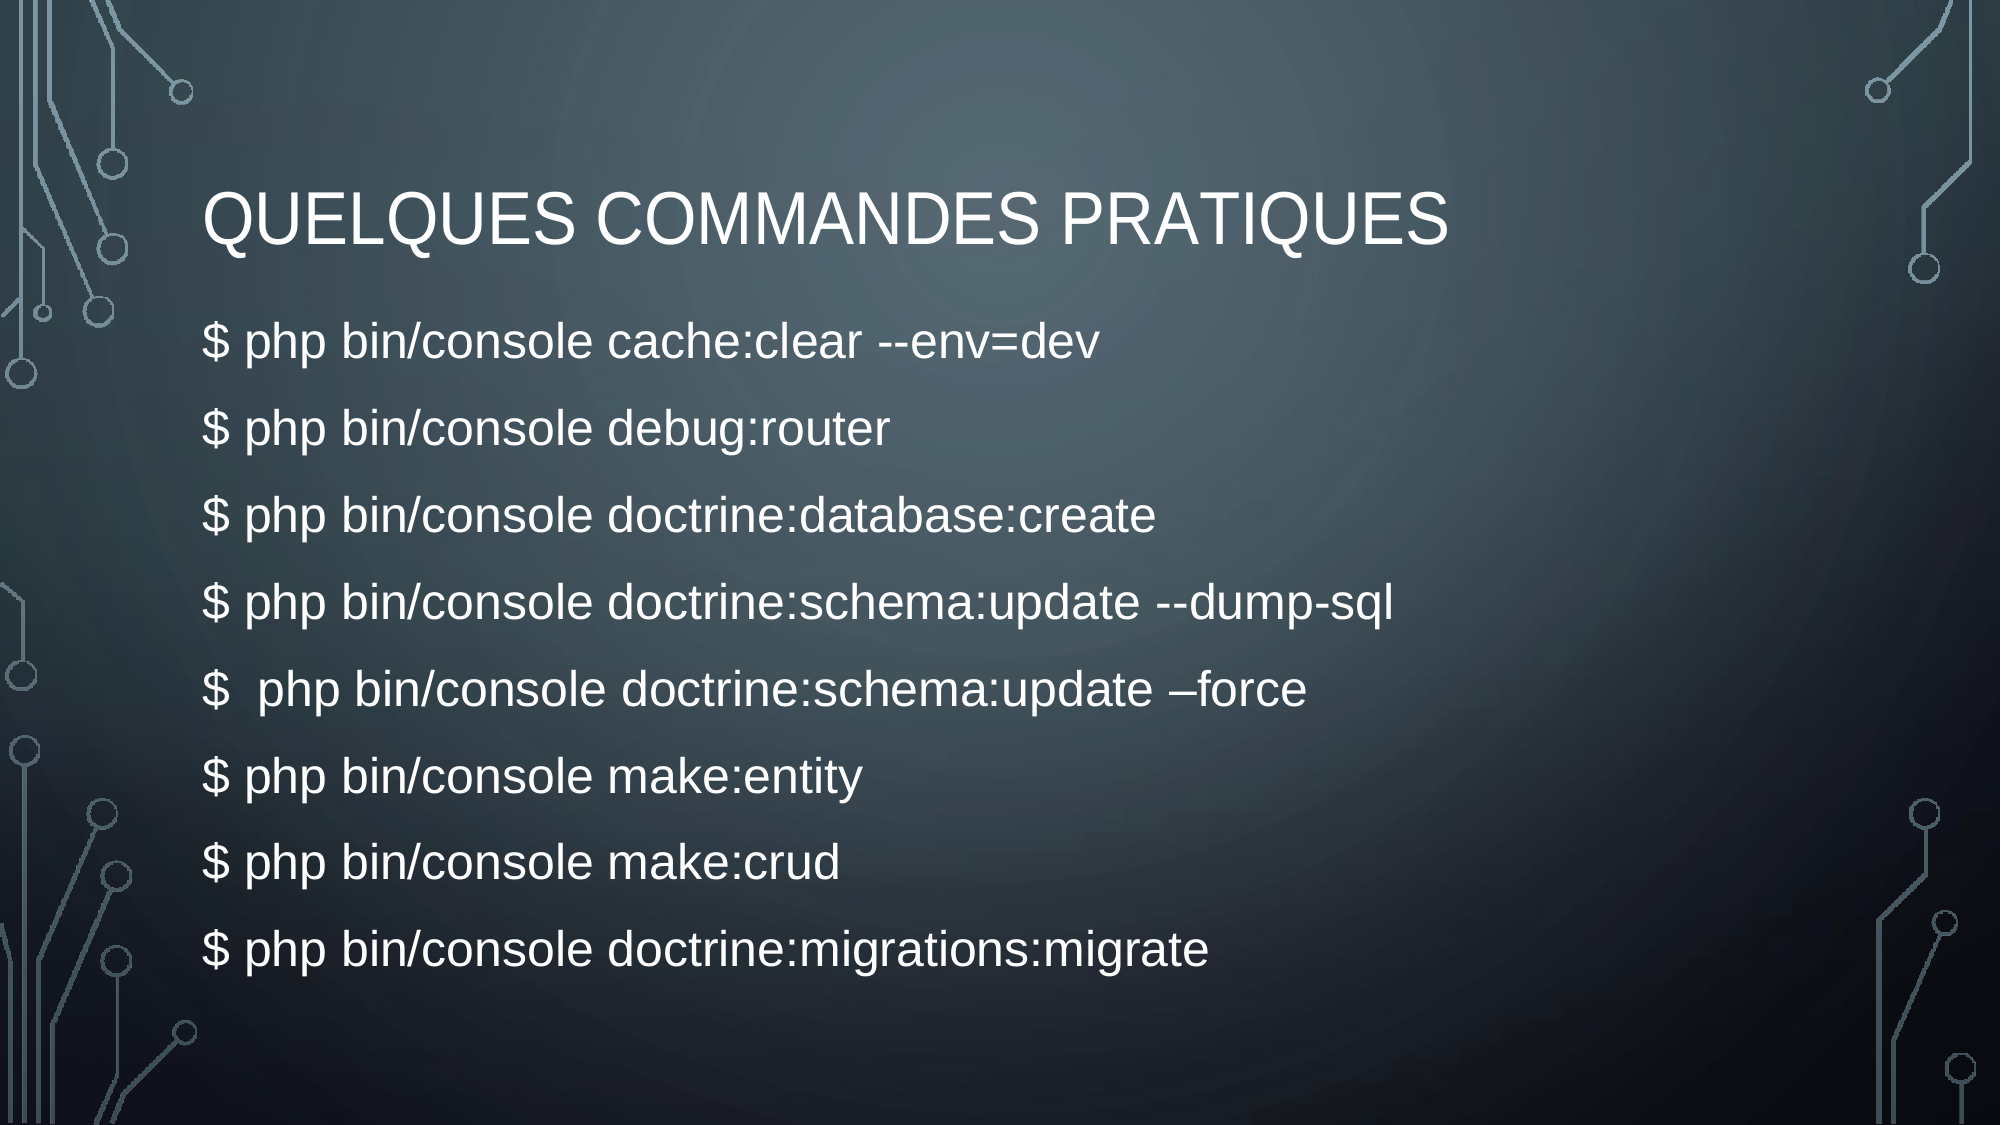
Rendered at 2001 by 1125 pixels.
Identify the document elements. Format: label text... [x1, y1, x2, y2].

text $ php bin/console debug:router [202, 398, 1971, 456]
text $ php bin/console cache:clear --env=dev [202, 312, 1971, 369]
picture [0, 0, 2000, 1125]
text $ php bin/console doctrine:schema:update --dump-sql [202, 572, 1971, 630]
text $ php bin/console doctrine:migrations:migrate [202, 919, 1971, 977]
text $ php bin/console make:entity [202, 746, 1971, 803]
text $ php bin/console doctrine:schema:update –force [202, 659, 1971, 716]
text $ php bin/console make:crud [202, 833, 1971, 890]
text $ php bin/console doctrine:database:create [202, 485, 1971, 543]
subtitle QUELQUES COMMANDES PRATIQUES [202, 174, 1971, 260]
